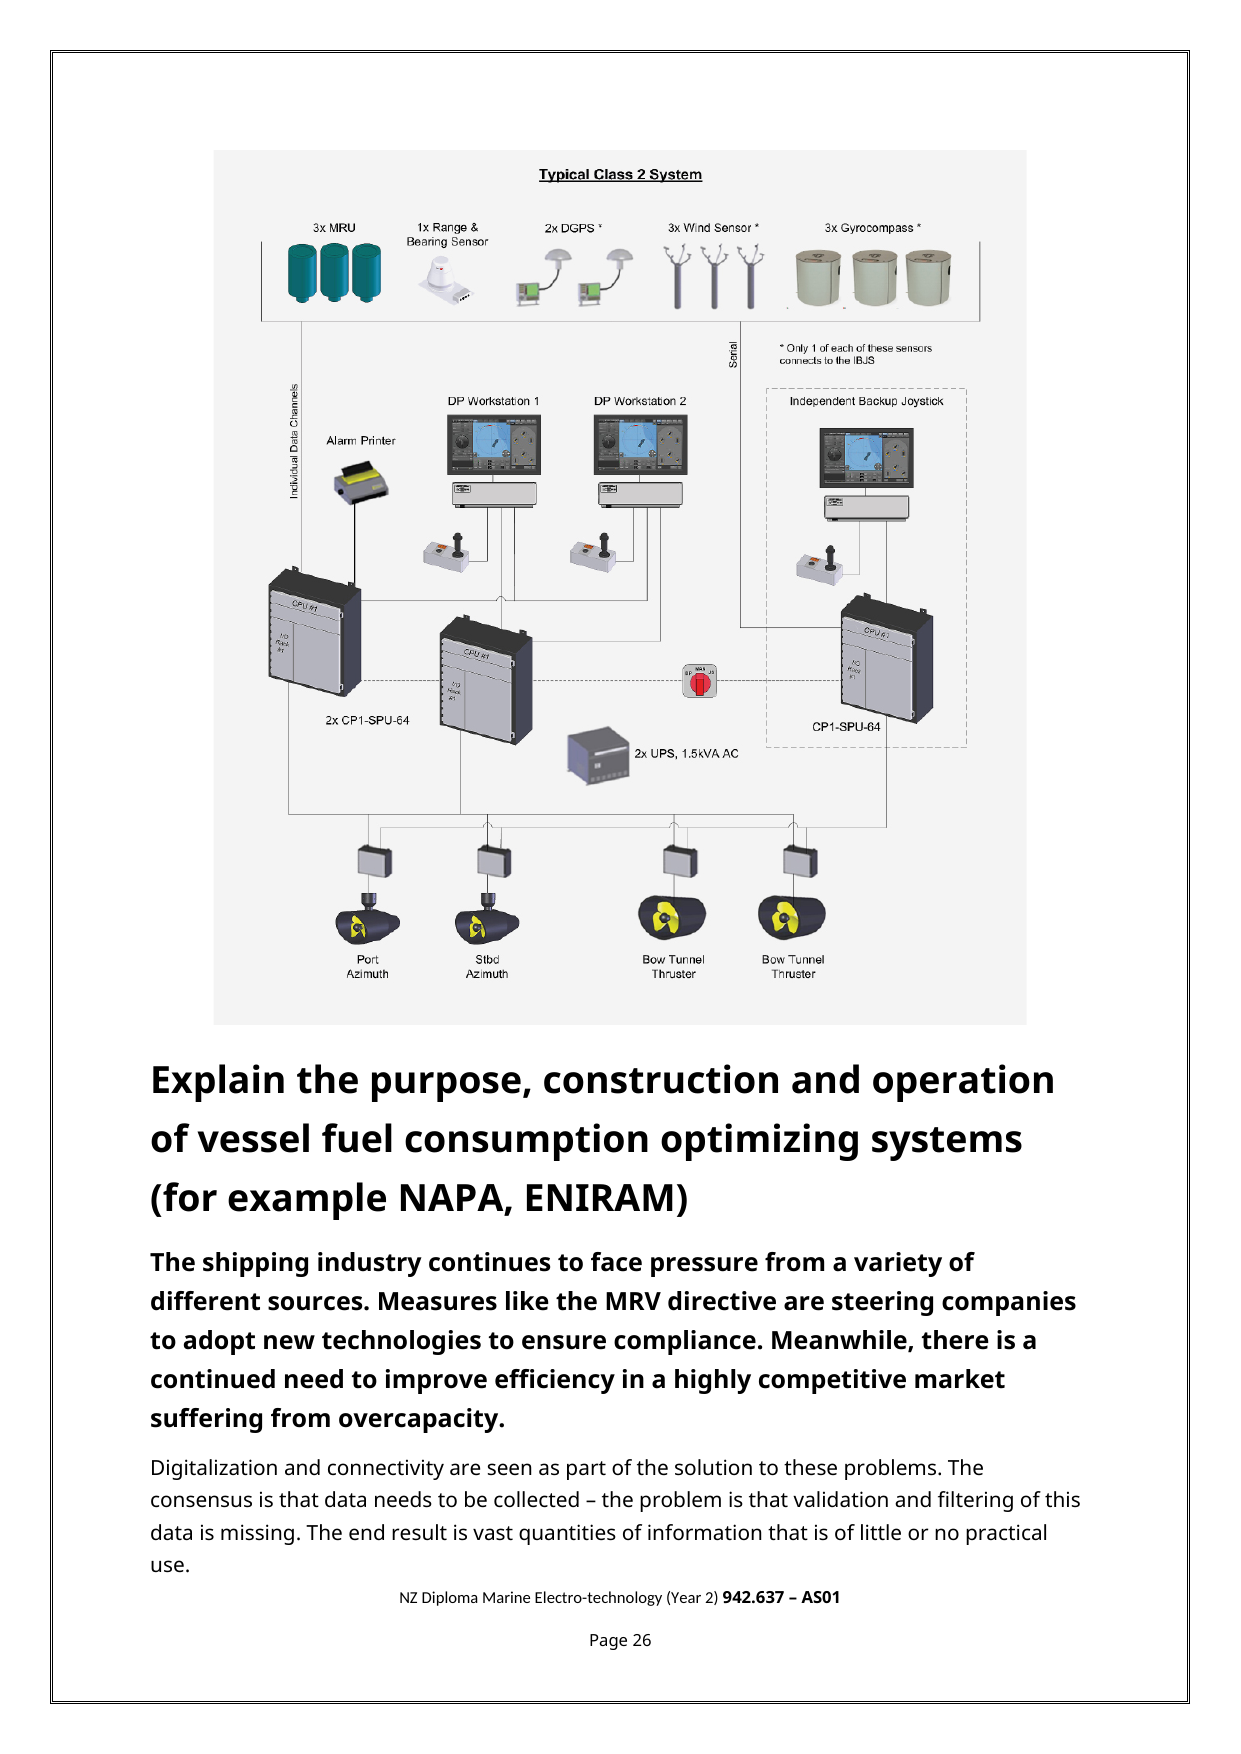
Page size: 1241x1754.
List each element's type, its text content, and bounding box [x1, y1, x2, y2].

subtitle Explain the purpose, construction and operation of vessel fuel consumption optimizing systems (for example NAPA, ENIRAM) [150, 1054, 1090, 1222]
text Digitalization and connectivity are seen as part of the solution to these problems. The consensus is that data needs to be collected – the problem is that validation and filtering of this data is missing. The end result is vast quantities of information that is of little or no practical use. [150, 1453, 1090, 1579]
picture [213, 150, 1027, 1025]
subtitle The shipping industry continues to face pressure from a variety of different sources. Measures like the MRV directive are steering companies to adopt new technologies to ensure compliance. Meanwhile, there is a continued need to improve efficiency in a highly competitive market suffering from overcapacity. [150, 1244, 1090, 1435]
